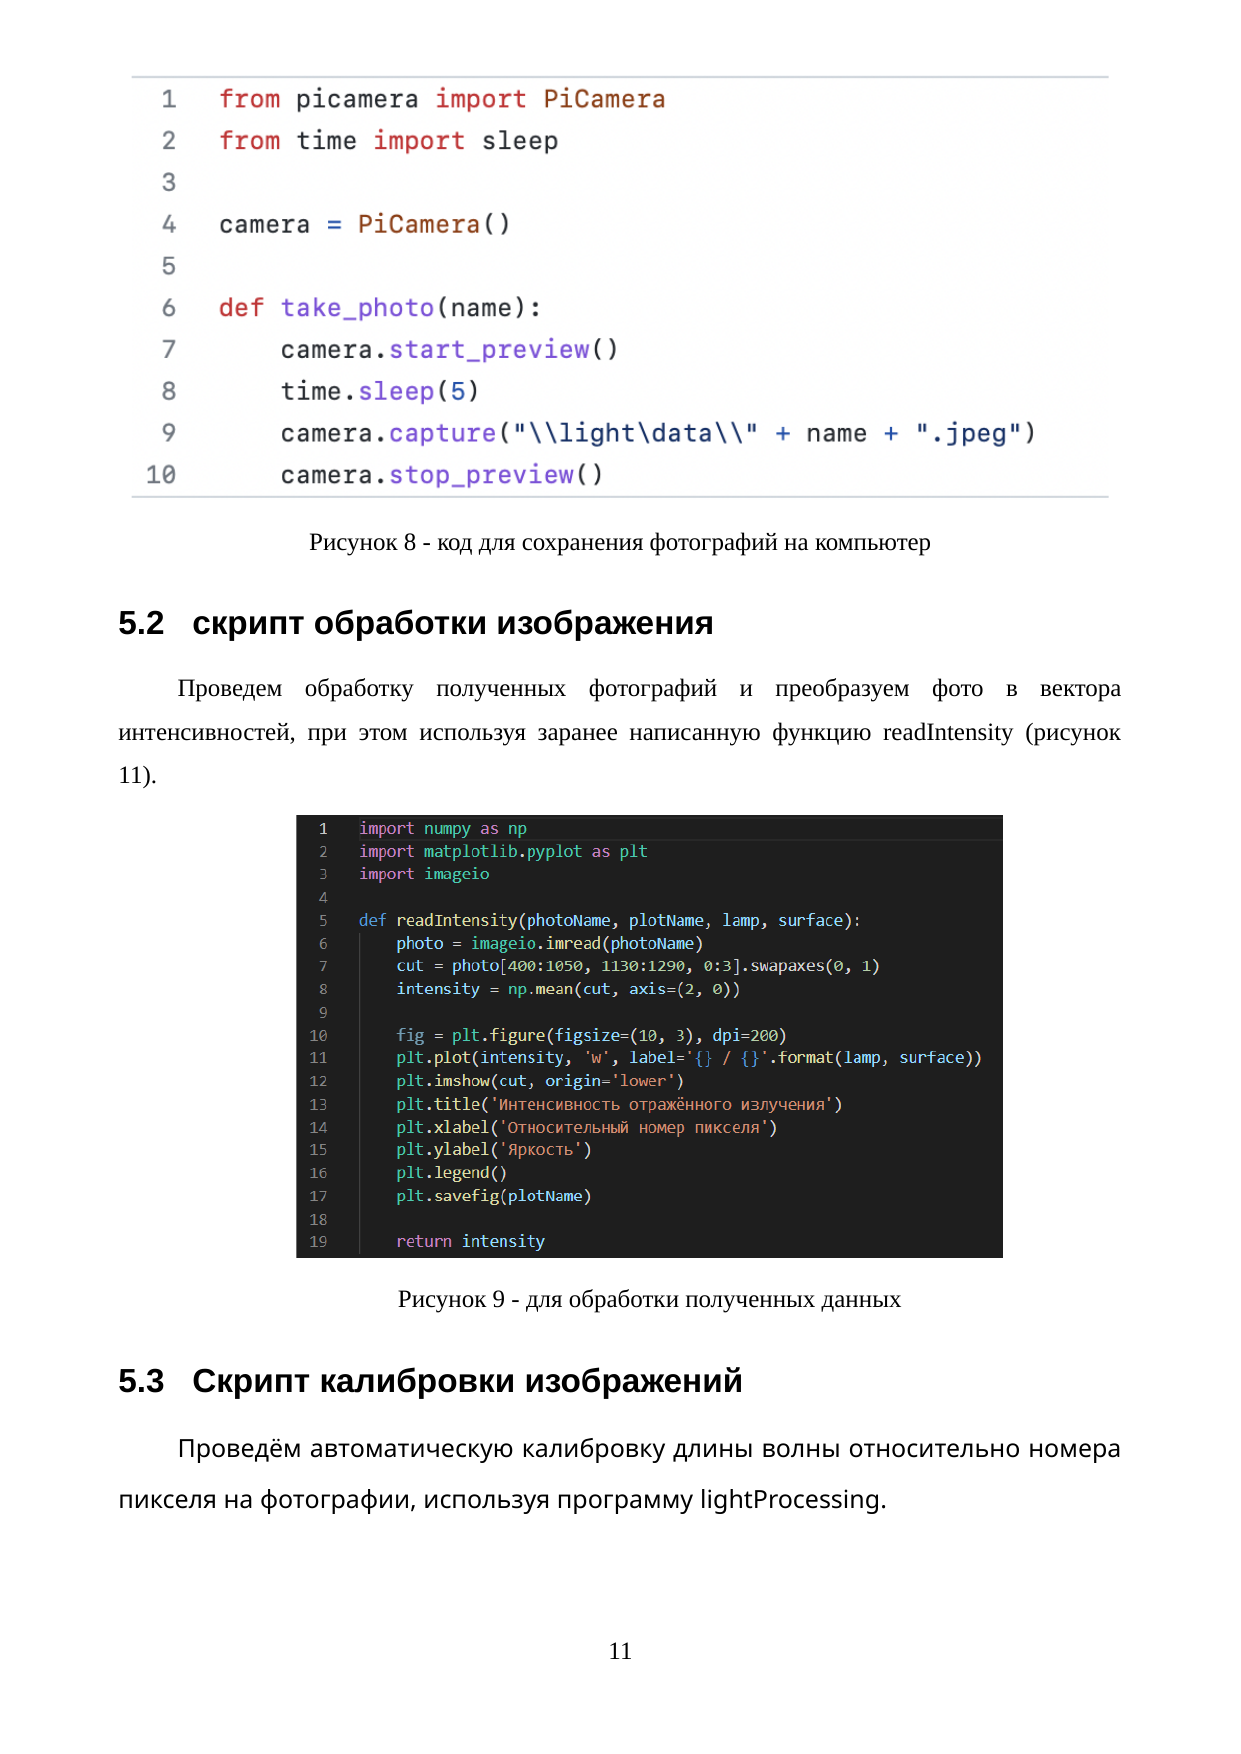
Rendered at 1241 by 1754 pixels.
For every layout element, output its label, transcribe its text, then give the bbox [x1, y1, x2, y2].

text Рисунок 9 - для обработки полученных данных [118, 1284, 1122, 1313]
text Рисунок 8 - код для сохранения фотографий на компьютер [118, 527, 1122, 556]
picture [296, 815, 1003, 1258]
picture [131, 75, 1109, 500]
subtitle Скрипт калибровки изображений [118, 1361, 1122, 1399]
text Проведем обработку полученных фотографий и преобразуем фото в вектора интенсивностей, при этом используя заранее написанную функцию readIntensity (рисунок 11). [118, 673, 1122, 788]
subtitle скрипт обработки изображения [118, 603, 1122, 642]
text Проведём автоматическую калибровку длины волны относительно номера пикселя на фотографии, используя программу lightProcessing. [118, 1431, 1122, 1516]
